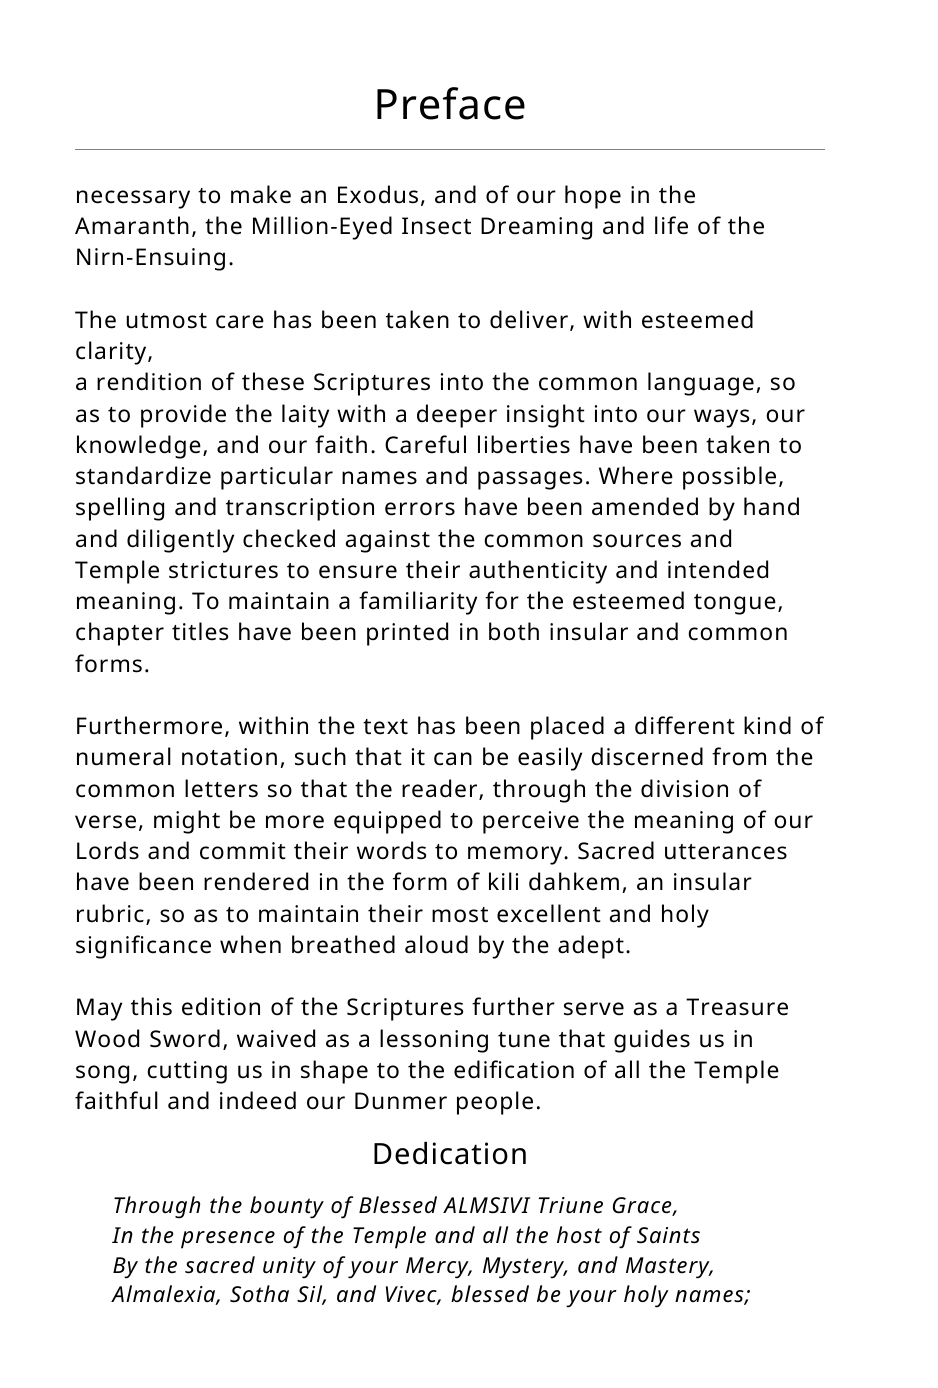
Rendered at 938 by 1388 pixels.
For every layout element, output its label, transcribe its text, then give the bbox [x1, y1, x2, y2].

text Through the bounty of Blessed ALMSIVI Triune Grace, In the presence of the Temple and all the host of Saints By the sacred unity of your Mercy, Mystery, and Mastery, Almalexia, Sotha Sil, and Vivec, blessed be your holy names; [112, 1190, 825, 1309]
text Dedication [75, 1133, 825, 1173]
text necessary to make an Exodus, and of our hope in the Amaranth, the Million-Eyed Insect Dreaming and life of the Nirn-Ensuing. [75, 179, 825, 272]
text Furthermore, within the text has been placed a different kind of numeral notation, such that it can be easily discerned from the common letters so that the reader, through the division of verse, might be more equipped to perceive the meaning of our Lords and commit their words to memory. Sacred utterances have been rendered in the form of kili dahkem, an insular rubric, so as to maintain their most excellent and holy significance when breathed aloud by the adept. [75, 710, 825, 960]
text May this edition of the Scriptures further serve as a Treasure Wood Sword, waived as a lessoning tune that guides us in song, cutting us in shape to the edification of all the Temple faithful and indeed our Dunmer people. [75, 991, 825, 1116]
text Preface [75, 75, 825, 132]
text The utmost care has been taken to deliver, with esteemed clarity, a rendition of these Scriptures into the common language, so as to provide the laity with a deeper insight into our ways, our knowledge, and our faith. Careful liberties have been taken to standardize particular names and passages. Where possible, spelling and transcription errors have been amended by hand and diligently checked against the common sources and Temple strictures to ensure their authenticity and intended meaning. To maintain a familiarity for the esteemed tongue, chapter titles have been printed in both insular and common forms. [75, 304, 825, 679]
